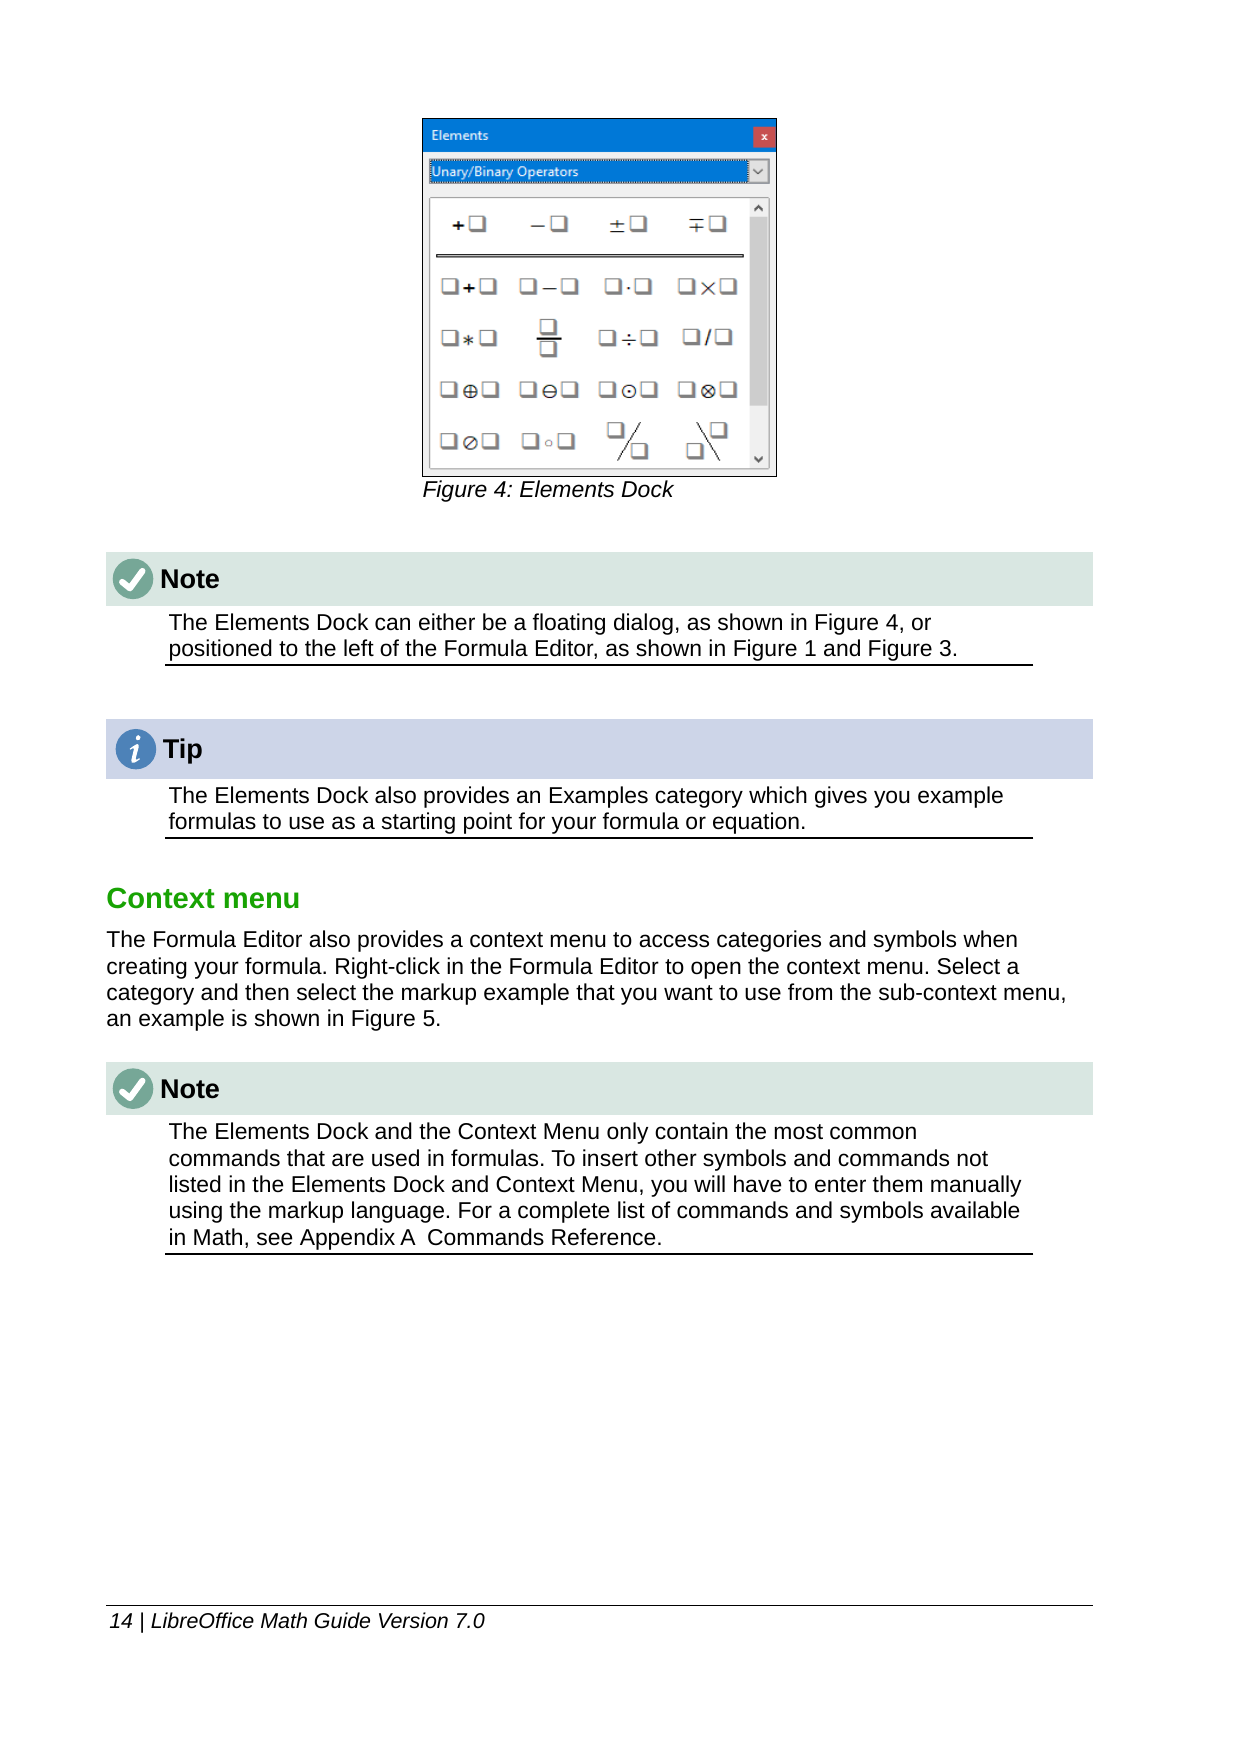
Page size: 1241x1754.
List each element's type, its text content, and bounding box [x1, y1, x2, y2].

picture [423, 119, 776, 476]
subtitle Note [106, 1062, 1093, 1115]
subtitle Tip [106, 719, 1093, 779]
text The Elements Dock also provides an Examples category which gives you example formulas to use as a starting point for your formula or equation. [165, 779, 1033, 837]
text The Formula Editor also provides a context menu to access categories and symbols when creating your formula. Right-click in the Formula Editor to open the context menu. Select a category and then select the markup example that you want to use from the sub-context menu, an example is shown in Figure 5. [106, 926, 1093, 1032]
subtitle Note [106, 552, 1093, 606]
subtitle Context menu [106, 881, 1093, 914]
text The Elements Dock can either be a floating dialog, as shown in Figure 4, or positioned to the left of the Formula Editor, as shown in Figure 1 and Figure 3. [165, 606, 1033, 664]
text The Elements Dock and the Context Menu only contain the most common commands that are used in formulas. To insert other symbols and commands not listed in the Elements Dock and Context Menu, you will have to enter them manually using the markup language. For a complete list of commands and symbols available in Math, see Appendix A Commands Reference. [165, 1115, 1033, 1253]
text Figure 4: Elements Dock [422, 477, 777, 502]
